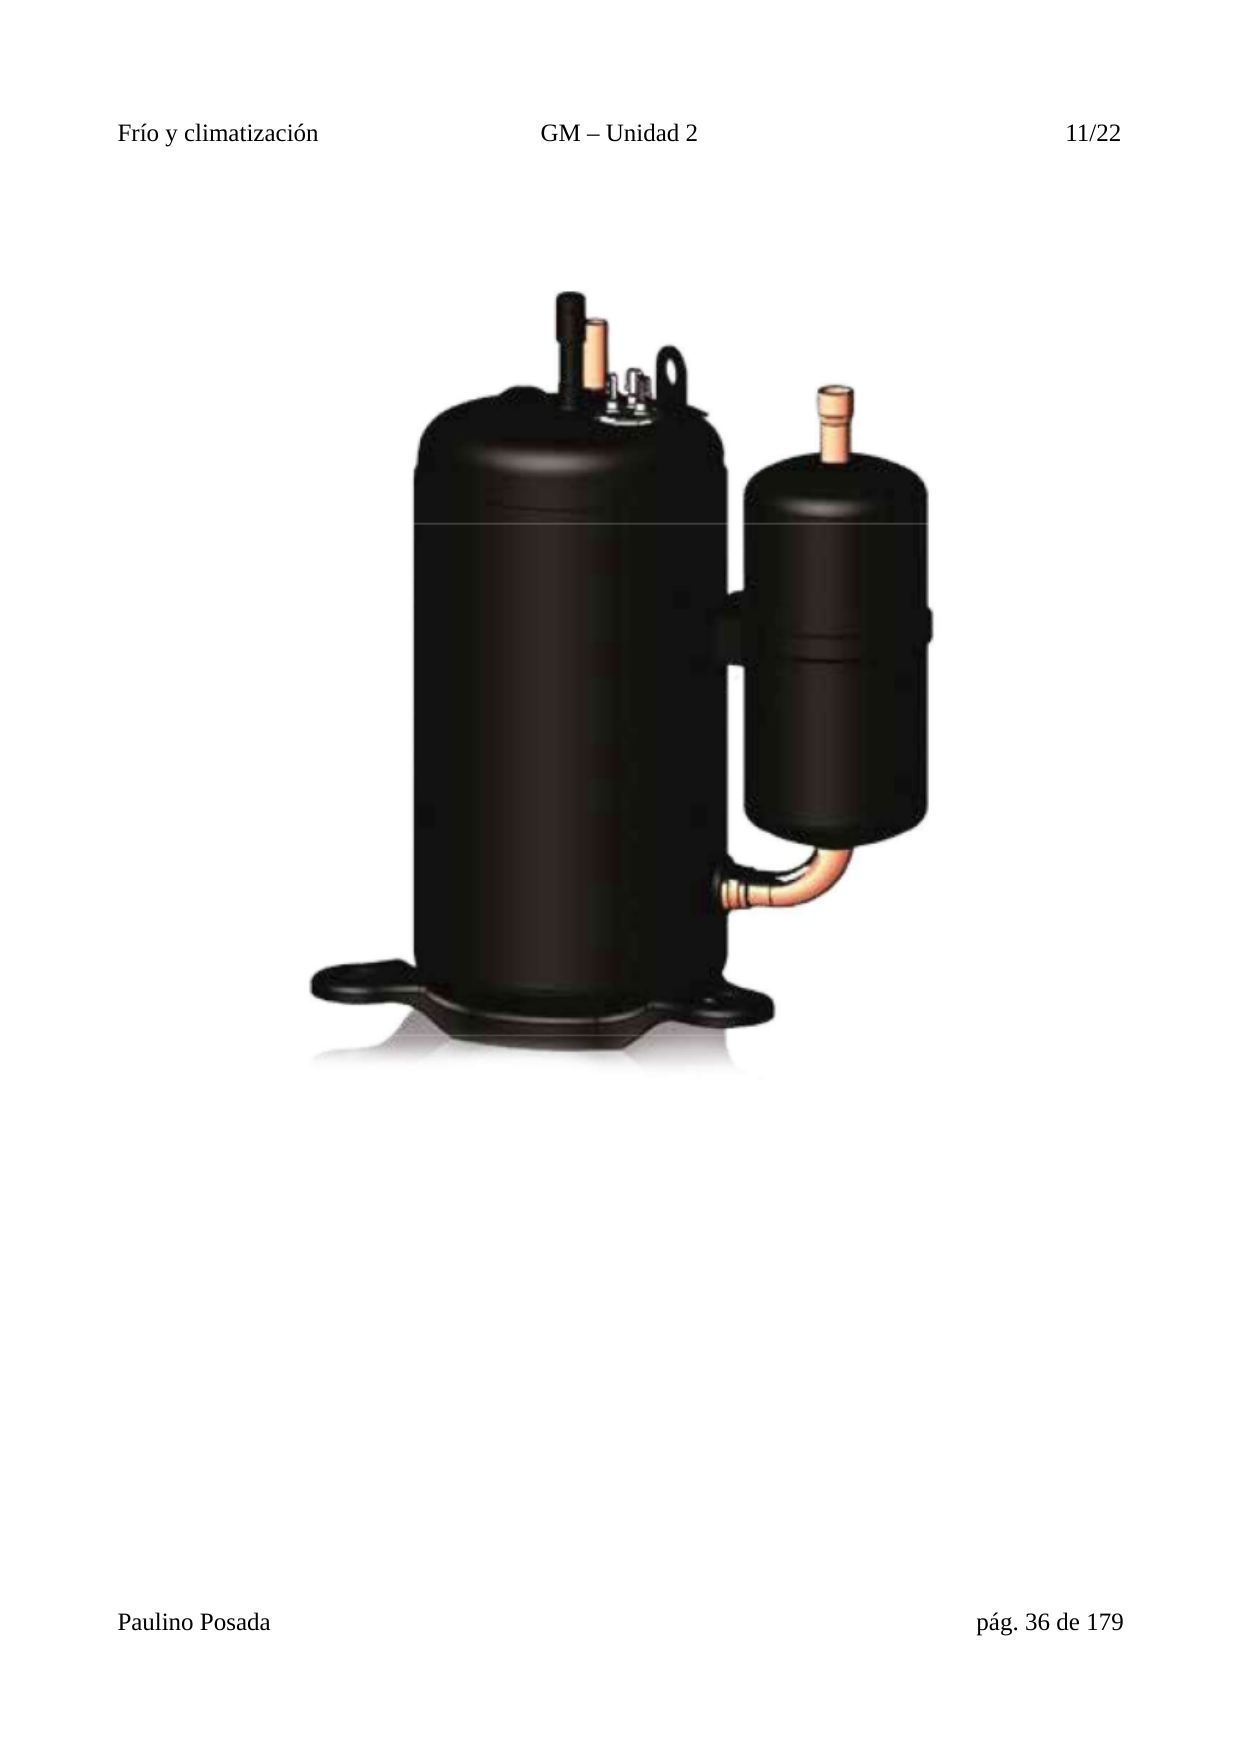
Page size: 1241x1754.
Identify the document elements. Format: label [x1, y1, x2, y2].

picture [275, 262, 965, 1110]
